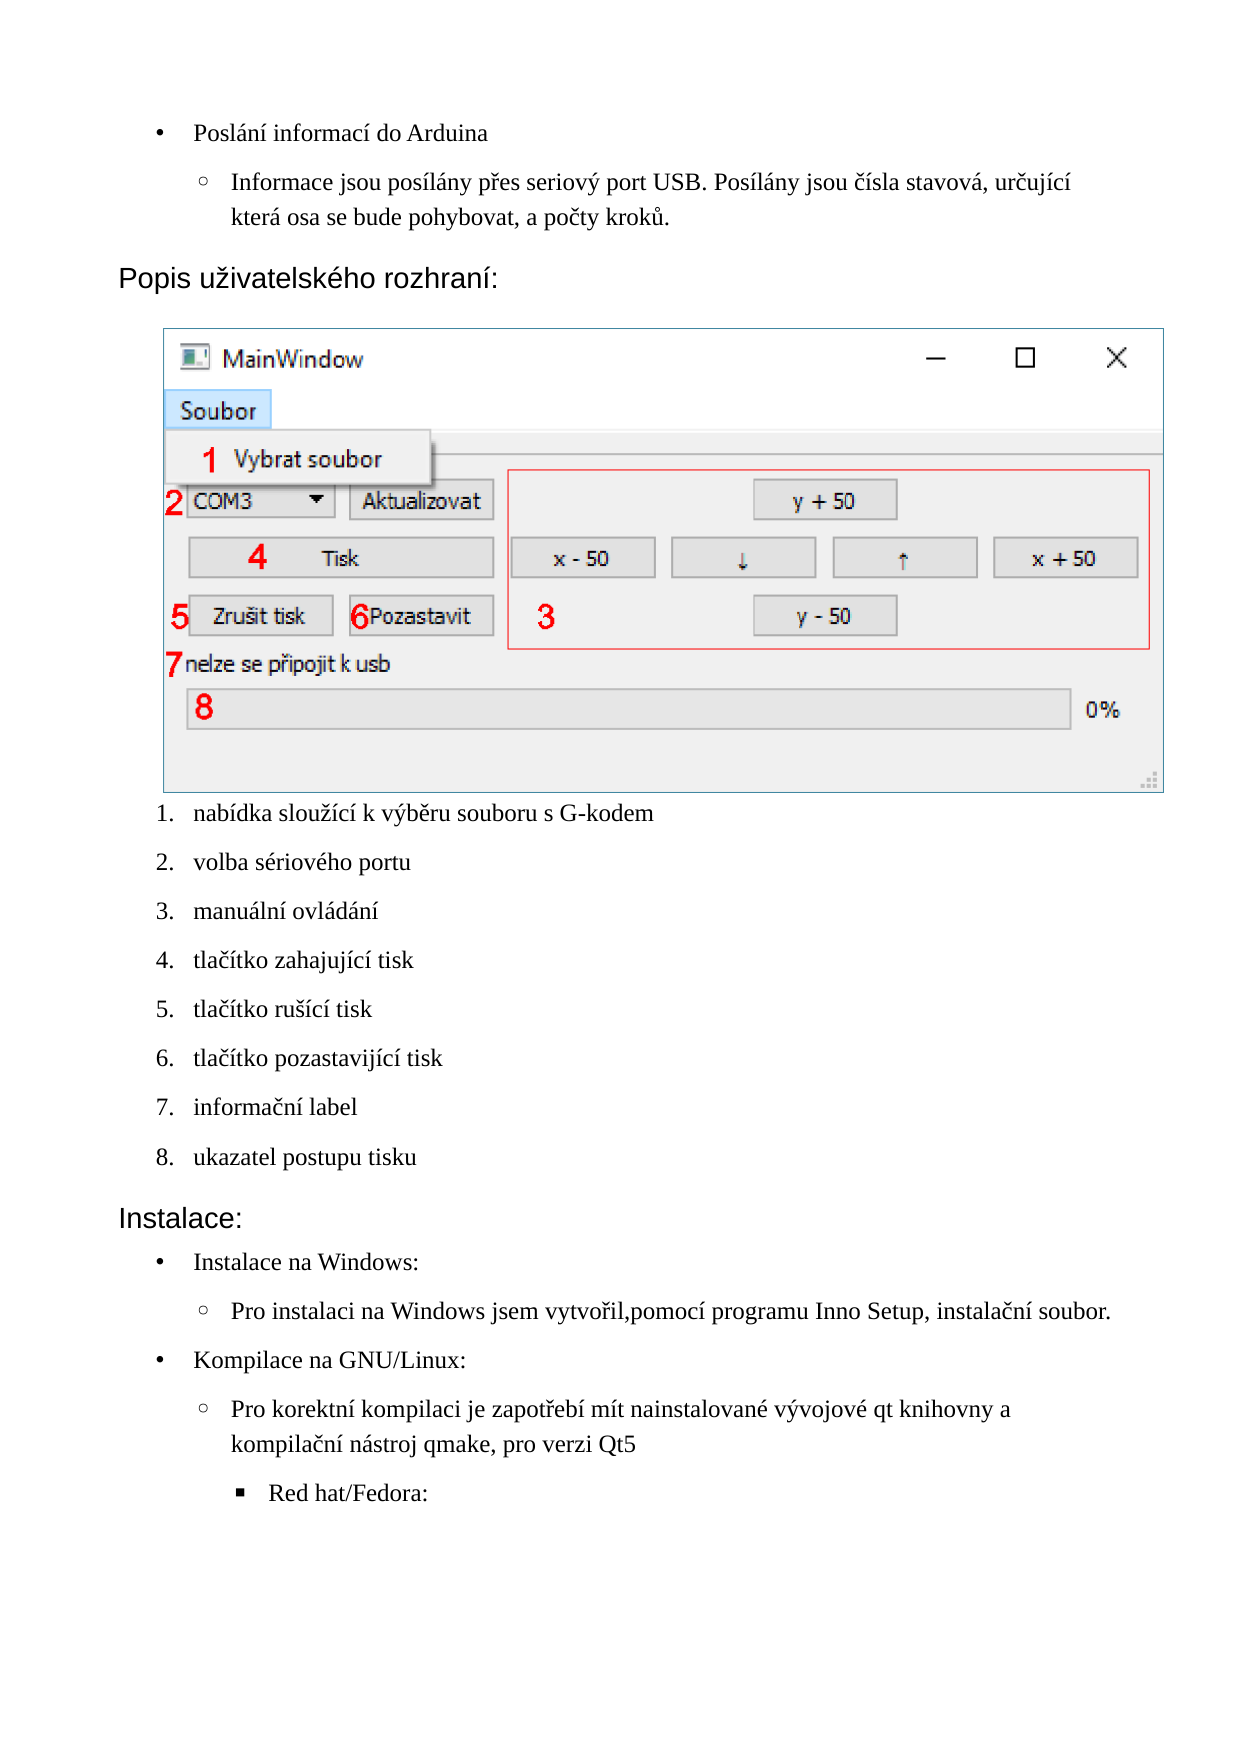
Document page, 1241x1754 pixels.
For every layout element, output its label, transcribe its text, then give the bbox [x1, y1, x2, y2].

list Kompilace na GNU/Linux: [156, 1345, 1122, 1374]
list nabídka sloužící k výběru souboru s G-kodem [156, 307, 1122, 827]
list Red hat/Fedora: [231, 1478, 1122, 1507]
list Informace jsou posílány přes seriový port USB. Posílány jsou čísla stavová, určující která osa se bude pohybovat, a počty kroků. [193, 167, 1122, 230]
list Pro instalaci na Windows jsem vytvořil,pomocí programu Inno Setup, instalační soubor. [193, 1296, 1122, 1325]
list tlačítko zahajující tisk [156, 945, 1122, 974]
list informační label [156, 1092, 1122, 1121]
list Pro korektní kompilaci je zapotřebí mít nainstalované vývojové qt knihovny a kompilační nástroj qmake, pro verzi Qt5 [193, 1394, 1122, 1457]
list ukazatel postupu tisku [156, 1142, 1122, 1170]
list manuální ovládání [156, 896, 1122, 925]
subtitle Instalace: [118, 1201, 1122, 1234]
list Poslání informací do Arduina [156, 118, 1122, 147]
list tlačítko pozastavijící tisk [156, 1043, 1122, 1072]
list volba sériového portu [156, 847, 1122, 876]
subtitle Popis uživatelského rozhraní: [118, 261, 1122, 295]
picture [159, 328, 1164, 793]
list tlačítko rušící tisk [156, 994, 1122, 1023]
list Instalace na Windows: [156, 1247, 1122, 1276]
